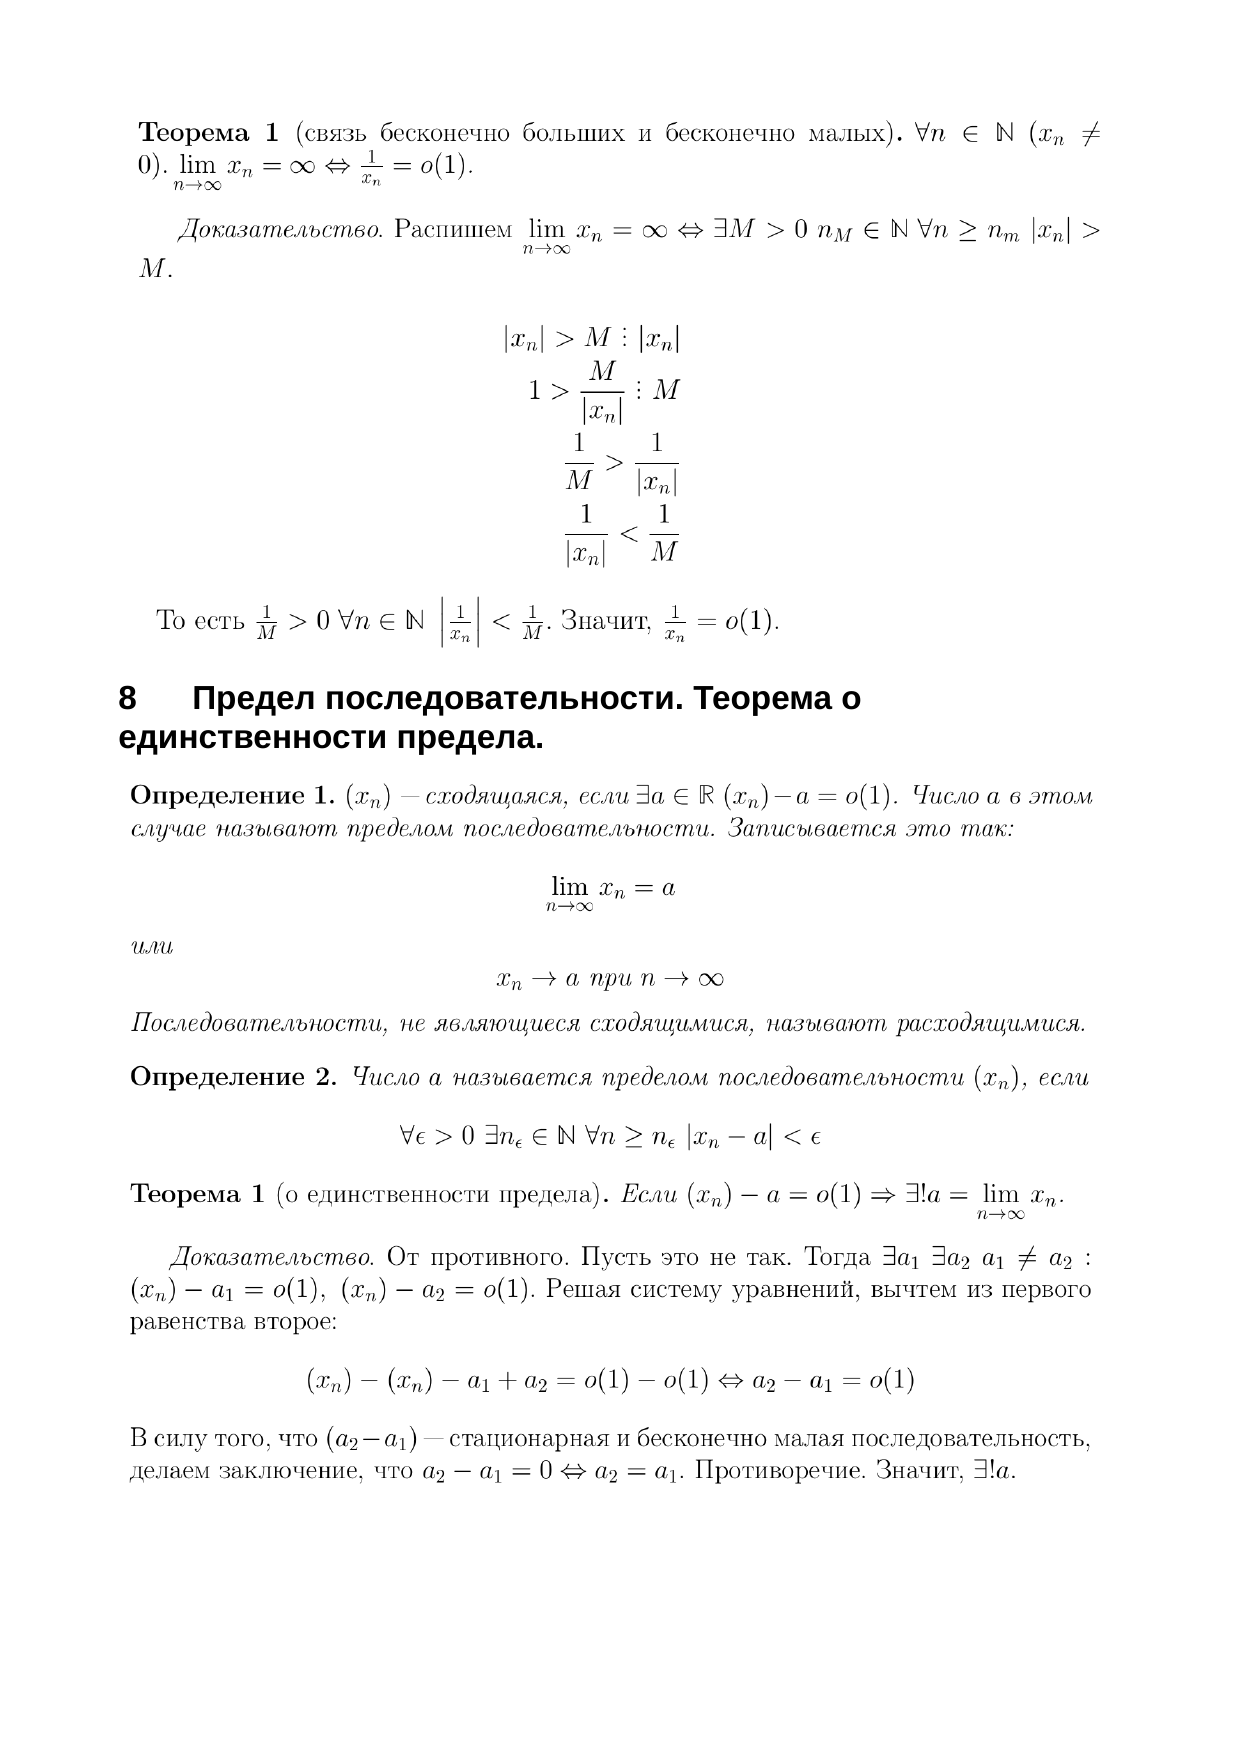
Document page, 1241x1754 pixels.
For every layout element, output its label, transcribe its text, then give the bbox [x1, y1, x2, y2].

picture [118, 767, 1123, 1489]
subtitle Предел последовательности. Теорема о единственности предела. [118, 678, 1122, 755]
picture [118, 118, 1123, 658]
